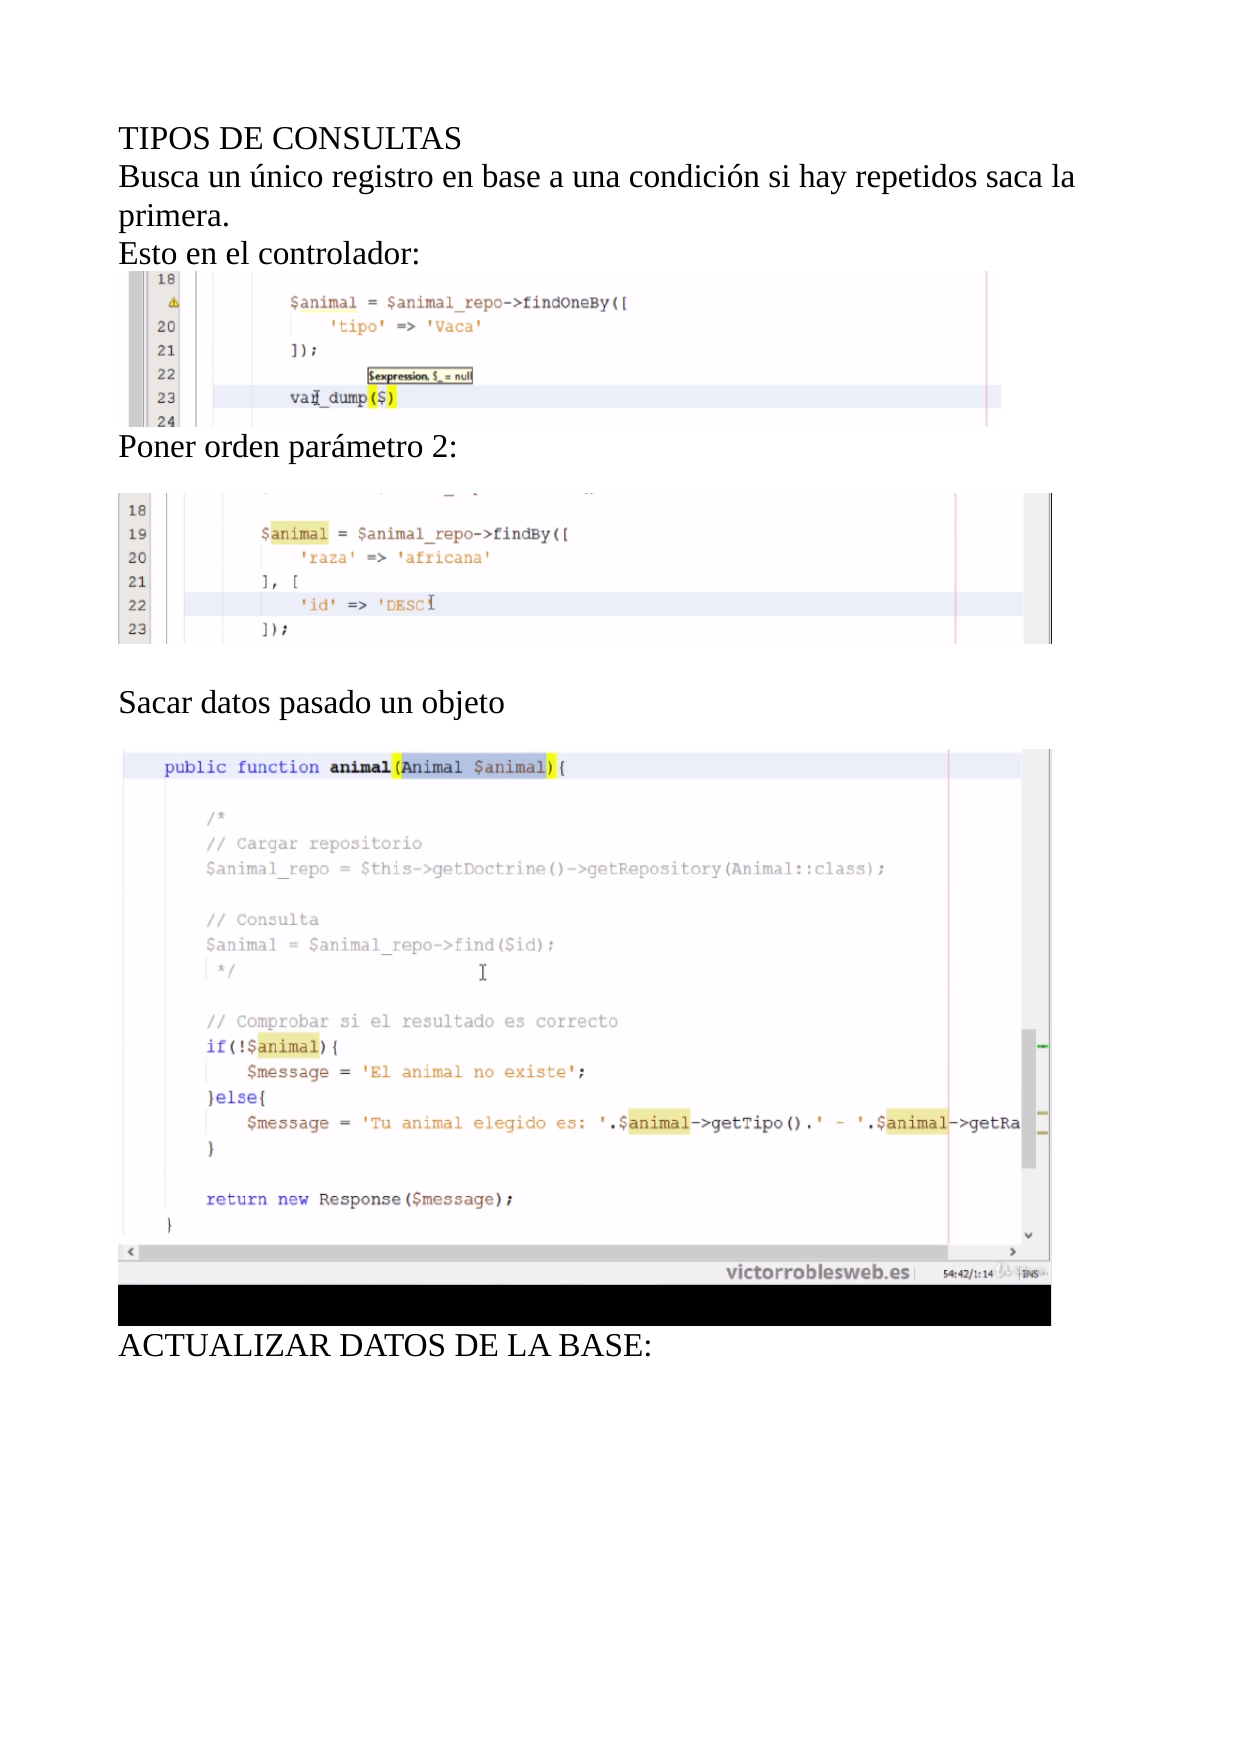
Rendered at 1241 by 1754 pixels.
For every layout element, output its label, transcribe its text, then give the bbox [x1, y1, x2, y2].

text ACTUALIZAR DATOS DE LA BASE: [118, 1325, 1122, 1363]
text Poner orden parámetro 2: [118, 427, 1122, 465]
text TIPOS DE CONSULTAS [118, 118, 1122, 156]
text Sacar datos pasado un objeto [118, 682, 1122, 721]
text Esto en el controlador: [118, 233, 1122, 271]
text Busca un único registro en base a una condición si hay repetidos saca la primera. [118, 156, 1122, 233]
